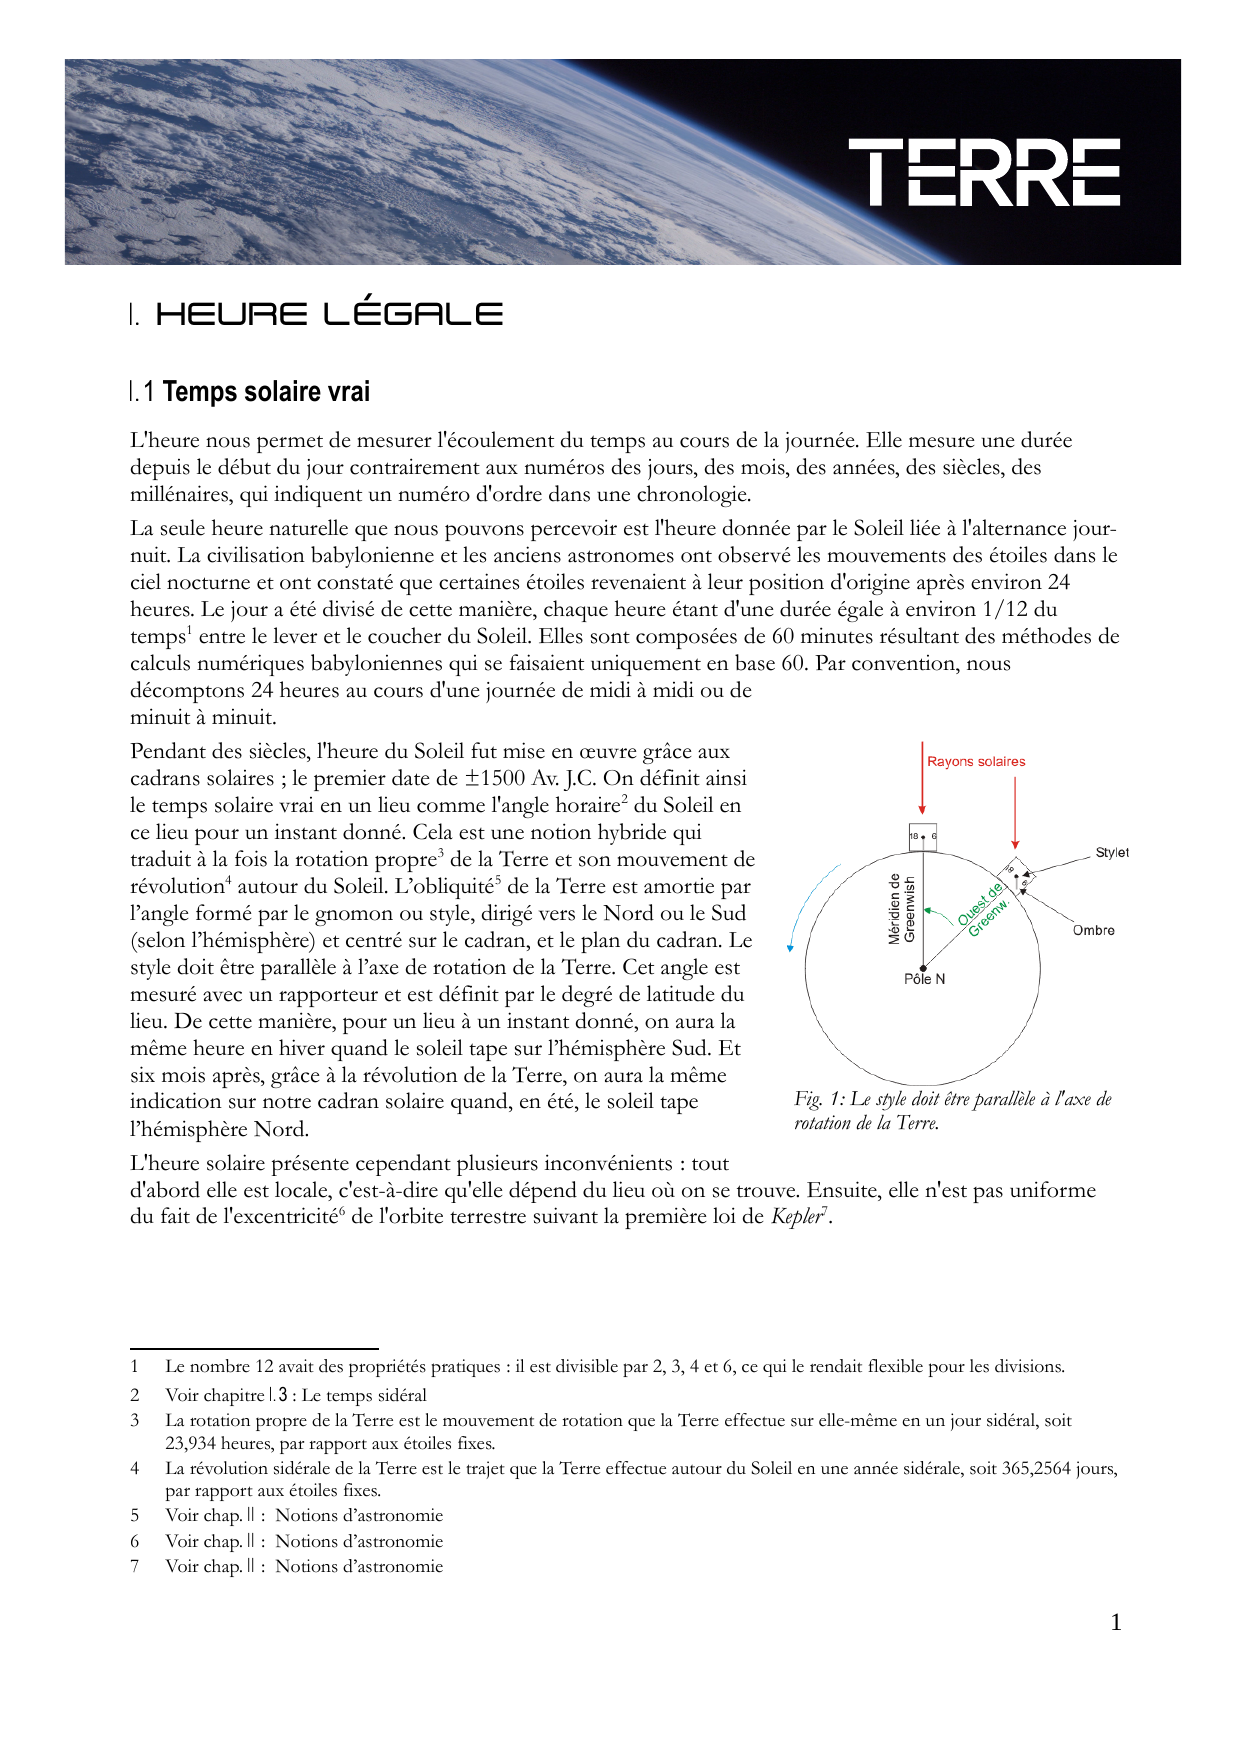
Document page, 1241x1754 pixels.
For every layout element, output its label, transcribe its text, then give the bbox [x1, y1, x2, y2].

text Le nombre 12 avait des propriétés pratiques : il est divisible par 2, 3, 4 et 6, ce qui le rendait flexible pour les divisions. [130, 1355, 1122, 1377]
text L'heure nous permet de mesurer l'écoulement du temps au cours de la journée. Elle mesure une durée depuis le début du jour contrairement aux numéros des jours, des mois, des années, des siècles, des millénaires, qui indiquent un numéro d'ordre dans une chronologie. [130, 427, 1122, 508]
text I. HEURE LéGALE [130, 324, 1122, 333]
text La rotation propre de la Terre est le mouvement de rotation que la Terre effectue sur elle-même en un jour sidéral, soit 23,934 heures, par rapport aux étoiles fixes. [130, 1410, 1122, 1454]
text I.1 Temps solaire vrai [130, 374, 1122, 409]
text Voir chap. II : Notions d’astronomie [130, 1555, 1122, 1577]
text Fig. 1: Le style doit être parallèle à l'axe de rotation de la Terre. [793, 1086, 1122, 1135]
text Pendant des siècles, l'heure du Soleil fut mise en œuvre grâce aux cadrans solaires ; le premier date de ±1500 Av. J.C. On définit ainsi le temps solaire vrai en un lieu comme l'angle horaire du Soleil en ce lieu pour un instant donné. Cela est une notion hybride qui traduit à la fois la rotation propre de la Terre et son mouvement de révolution autour du Soleil. L’obliquité de la Terre est amortie par l’angle formé par le gnomon ou style, dirigé vers le Nord ou le Sud (selon l’hémisphère) et centré sur le cadran, et le plan du cadran. Le style doit être parallèle à l’axe de rotation de la Terre. Cet angle est mesuré avec un rapporteur et est définit par le degré de latitude du lieu. De cette manière, pour un lieu à un instant donné, on aura la même heure en hiver quand le soleil tape sur l’hémisphère Sud. Et six mois après, grâce à la révolution de la Terre, on aura la même indication sur notre cadran solaire quand, en été, le soleil tape l’hémisphère Nord. [130, 729, 1122, 1142]
text Voir chap. II : Notions d’astronomie [130, 1530, 1122, 1552]
text La révolution sidérale de la Terre est le trajet que la Terre effectue autour du Soleil en une année sidérale, soit 365,2564 jours, par rapport aux étoiles fixes. [130, 1457, 1122, 1502]
text TERRE [6, 0, 1240, 324]
text Voir chapitre I.3 : Le temps sidéral [130, 1383, 1122, 1407]
text Voir chap. II : Notions d’astronomie [130, 1505, 1122, 1527]
text L'heure solaire présente cependant plusieurs inconvénients : tout d'abord elle est locale, c'est-à-dire qu'elle dépend du lieu où on se trouve. Ensuite, elle n'est pas uniforme du fait de l'excentricité de l'orbite terrestre suivant la première loi de Kepler. [130, 1149, 1122, 1230]
picture [787, 741, 1129, 1086]
text La seule heure naturelle que nous pouvons percevoir est l'heure donnée par le Soleil liée à l'alternance jour-nuit. La civilisation babylonienne et les anciens astronomes ont observé les mouvements des étoiles dans le ciel nocturne et ont constaté que certaines étoiles revenaient à leur position d'origine après environ 24 heures. Le jour a été divisé de cette manière, chaque heure étant d'une durée égale à environ 1/12 du temps entre le lever et le coucher du Soleil. Elles sont composées de 60 minutes résultant des méthodes de calculs numériques babyloniennes qui se faisaient uniquement en base 60. Par convention, nous décomptons 24 heures au cours d'une journée de midi à midi ou de minuit à minuit. [130, 515, 1122, 731]
